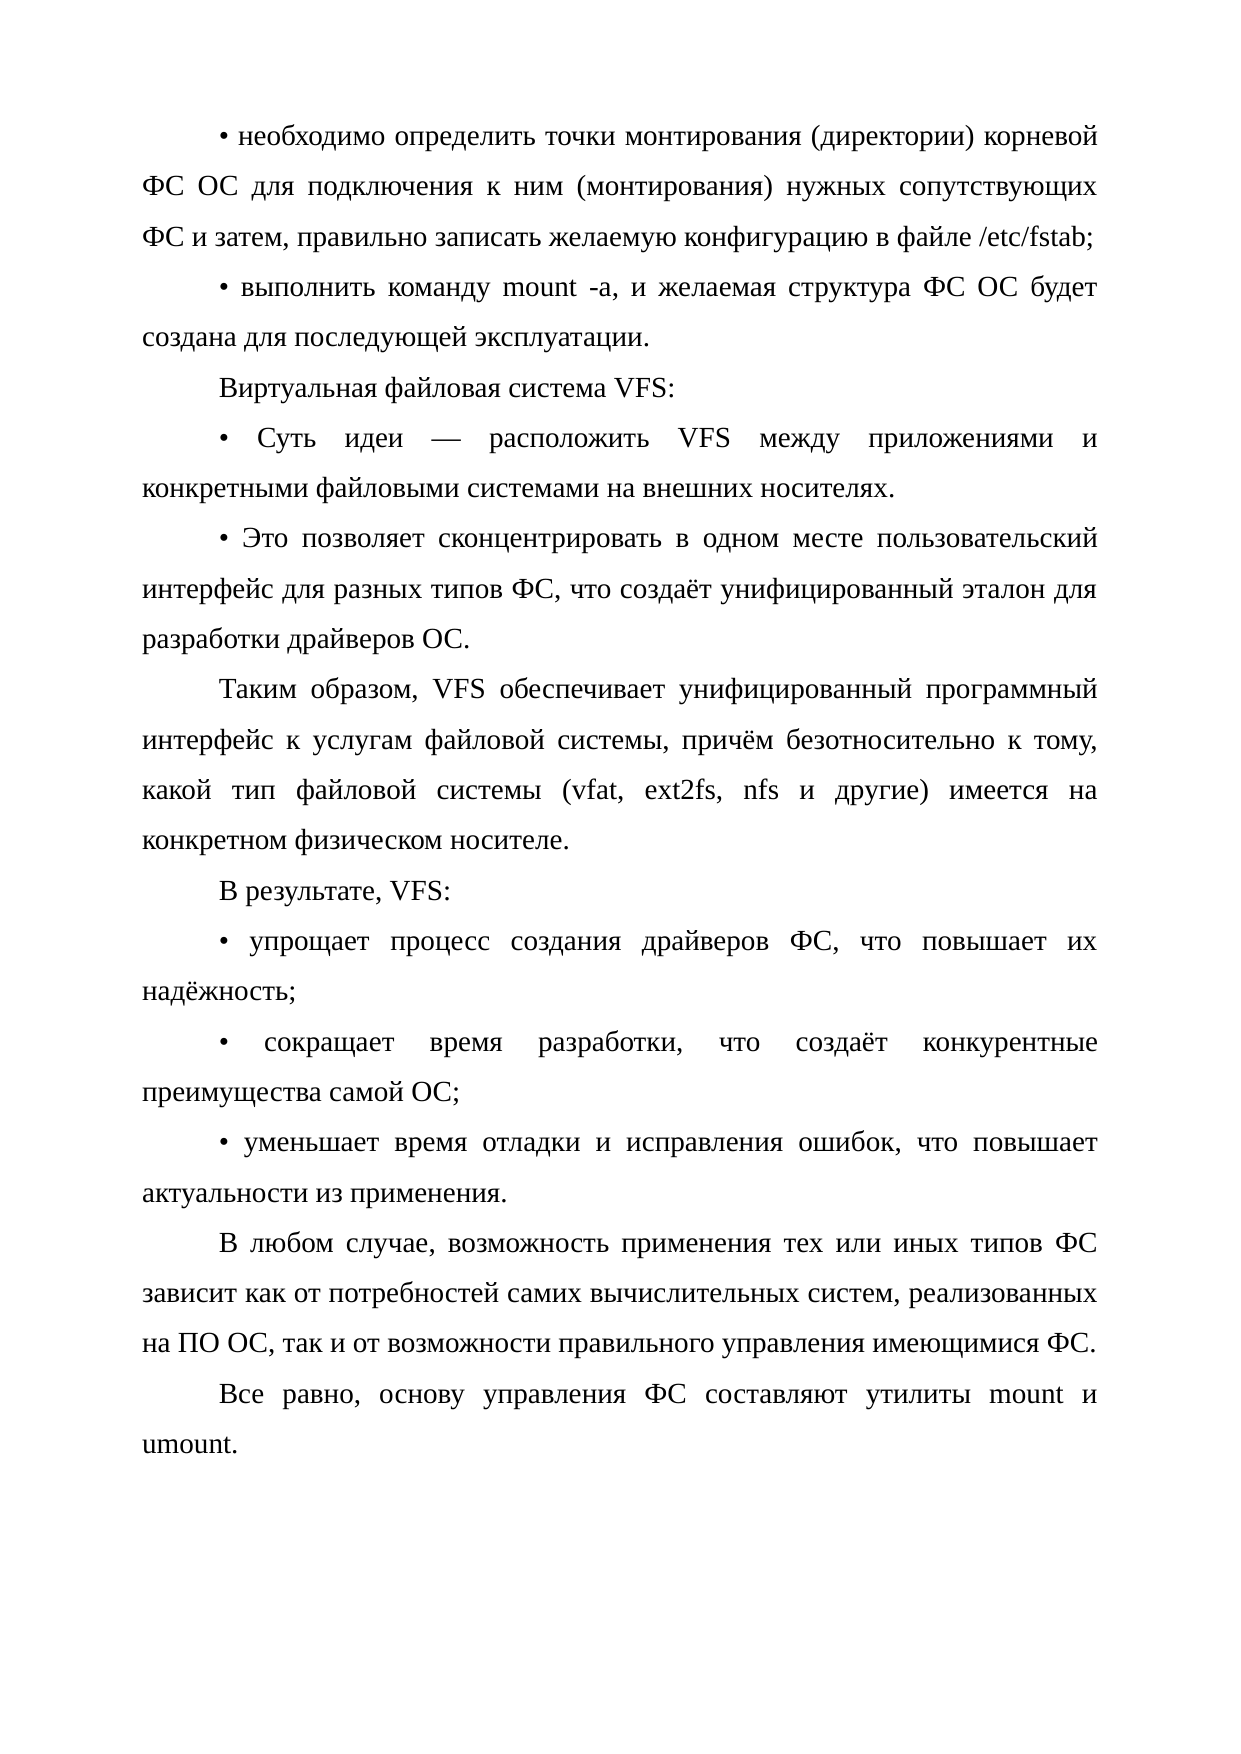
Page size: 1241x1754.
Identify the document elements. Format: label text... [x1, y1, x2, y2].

text • Это позволяет сконцентрировать в одном месте пользовательский интерфейс для разных типов ФС, что создаёт унифицированный эталон для разработки драйверов ОС. [142, 521, 1098, 655]
text Таким образом, VFS обеспечивает унифицированный программный интерфейс к услугам файловой системы, причём безотносительно к тому, какой тип файловой системы (vfat, ext2fs, nfs и другие) имеется на конкретном физическом носителе. [142, 672, 1098, 856]
text • сокращает время разработки, что создаёт конкурентные преимущества самой ОС; [142, 1024, 1098, 1108]
text • уменьшает время отладки и исправления ошибок, что повышает актуальности из применения. [142, 1124, 1098, 1208]
text • необходимо определить точки монтирования (директории) корневой ФС ОС для подключения к ним (монтирования) нужных сопутствующих ФС и затем, правильно записать желаемую конфигурацию в файле /etc/fstab; [142, 118, 1098, 252]
text Все равно, основу управления ФС составляют утилиты mount и umount. [142, 1376, 1098, 1460]
text • выполнить команду mount -a, и желаемая структура ФС ОС будет создана для последующей эксплуатации. [142, 269, 1098, 353]
text В любом случае, возможность применения тех или иных типов ФС зависит как от потребностей самих вычислительных систем, реализованных на ПО ОС, так и от возможности правильного управления имеющимися ФС. [142, 1225, 1098, 1359]
text Виртуальная файловая система VFS: [142, 370, 1098, 403]
text • упрощает процесс создания драйверов ФС, что повышает их надёжность; [142, 923, 1098, 1007]
text • Суть идеи — расположить VFS между приложениями и конкретными файловыми системами на внешних носителях. [142, 420, 1098, 504]
text В результате, VFS: [142, 873, 1098, 906]
